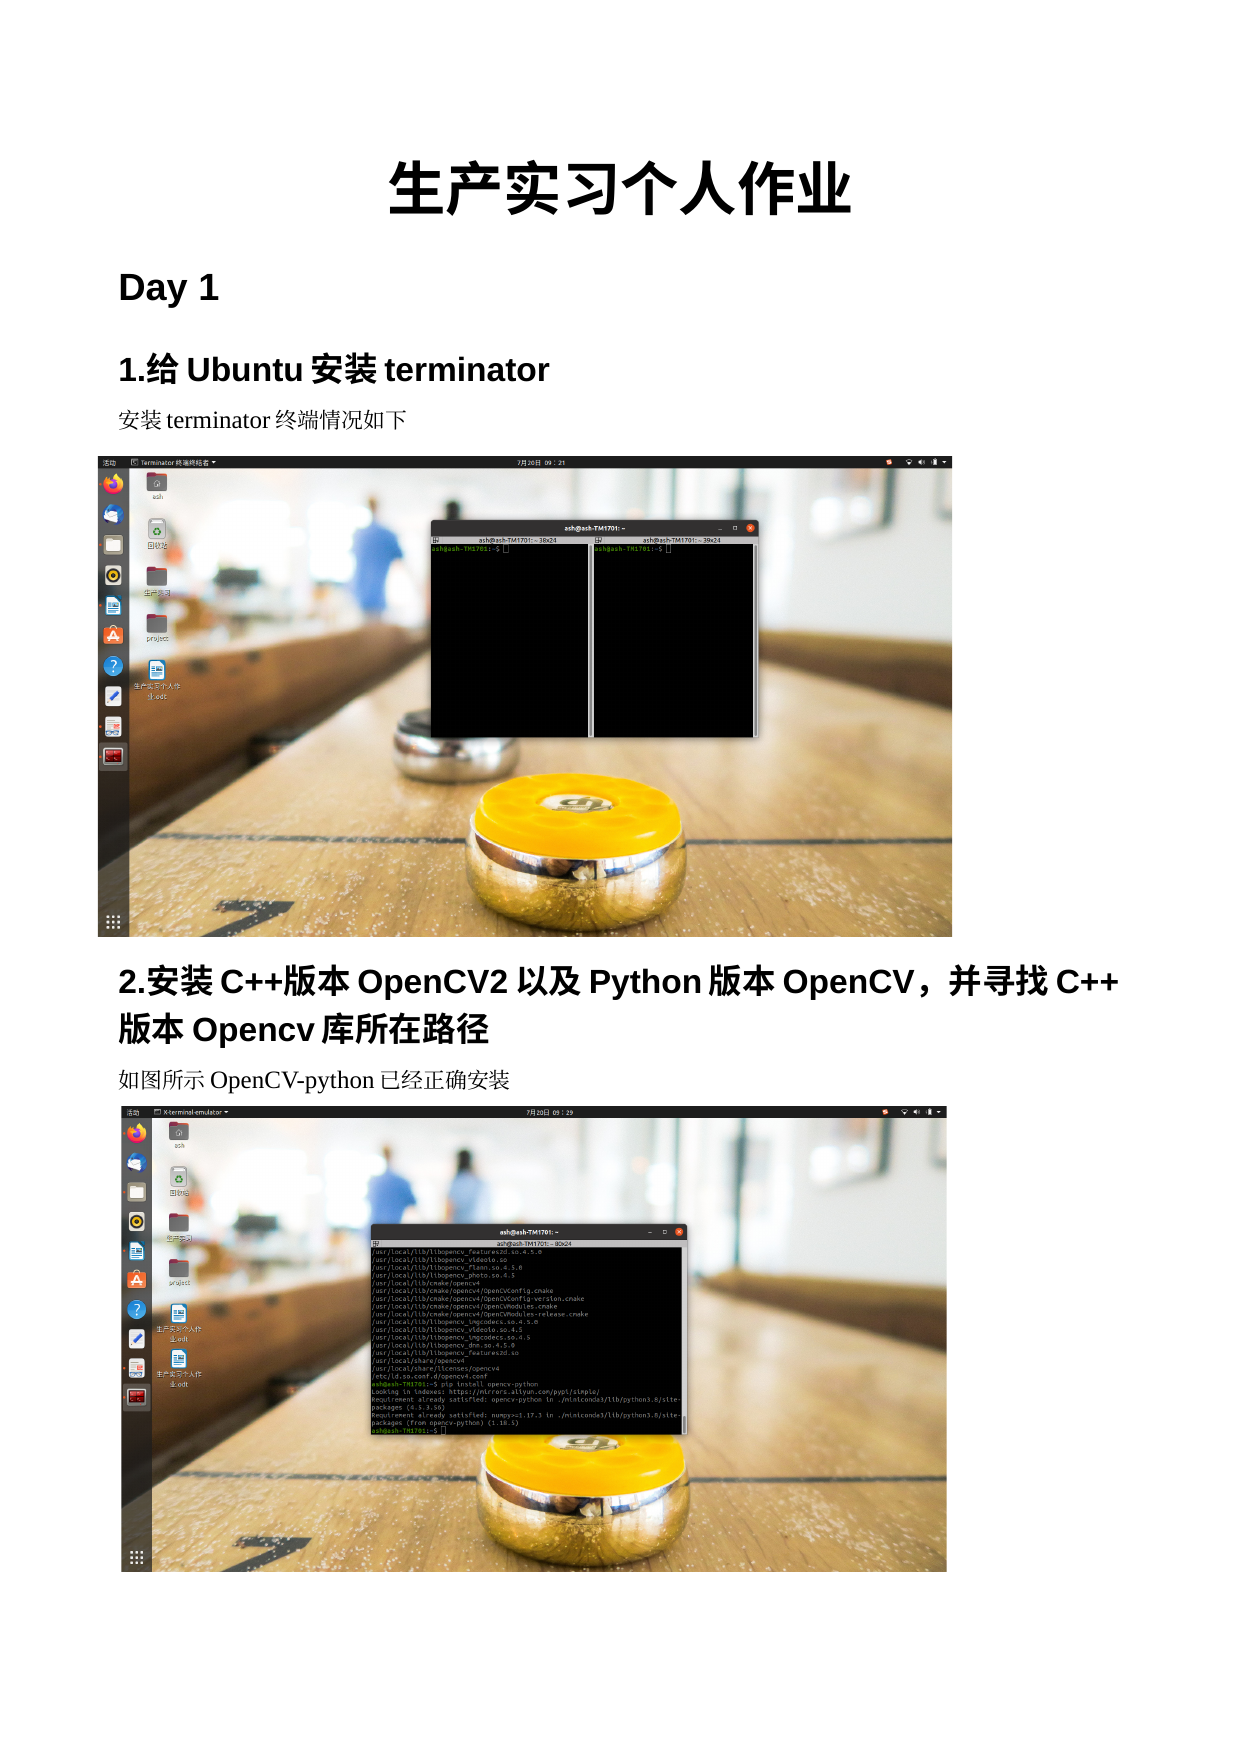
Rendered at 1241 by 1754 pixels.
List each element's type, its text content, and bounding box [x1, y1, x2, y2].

title 生产实习个人作业 [118, 143, 1122, 228]
text 如图所示OpenCV-python已经正确安装 [118, 1064, 1122, 1095]
picture [121, 1106, 947, 1572]
subtitle 2.安装C++版本OpenCV2以及Python版本OpenCV，并寻找C++版本Opencv库所在路径 [118, 954, 1122, 1051]
text 安装terminator终端情况如下 [118, 403, 1122, 434]
subtitle Day 1 [118, 265, 1122, 309]
picture [97, 456, 953, 937]
subtitle 1.给Ubuntu安装terminator [118, 342, 1122, 391]
